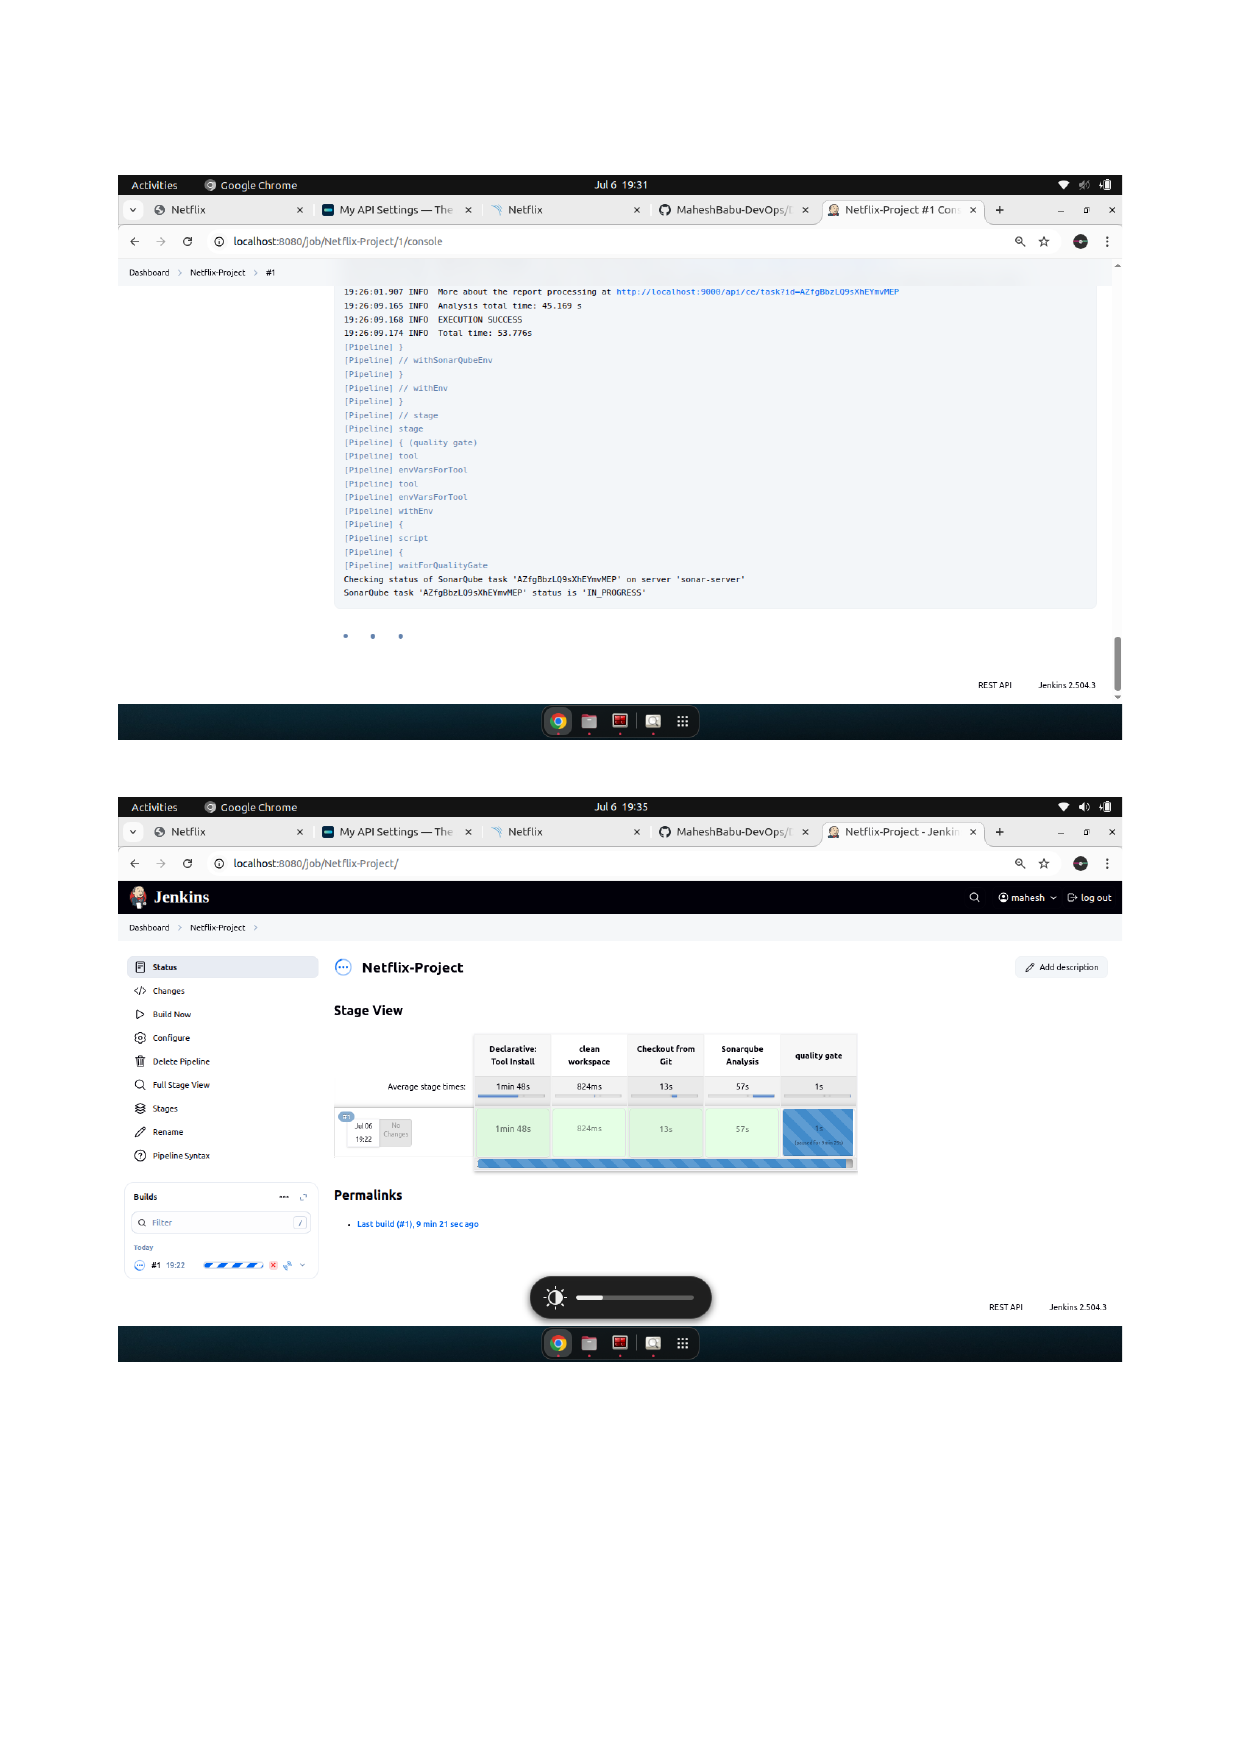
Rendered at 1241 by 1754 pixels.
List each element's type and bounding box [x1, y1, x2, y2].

picture [118, 797, 1123, 1362]
picture [118, 175, 1123, 740]
